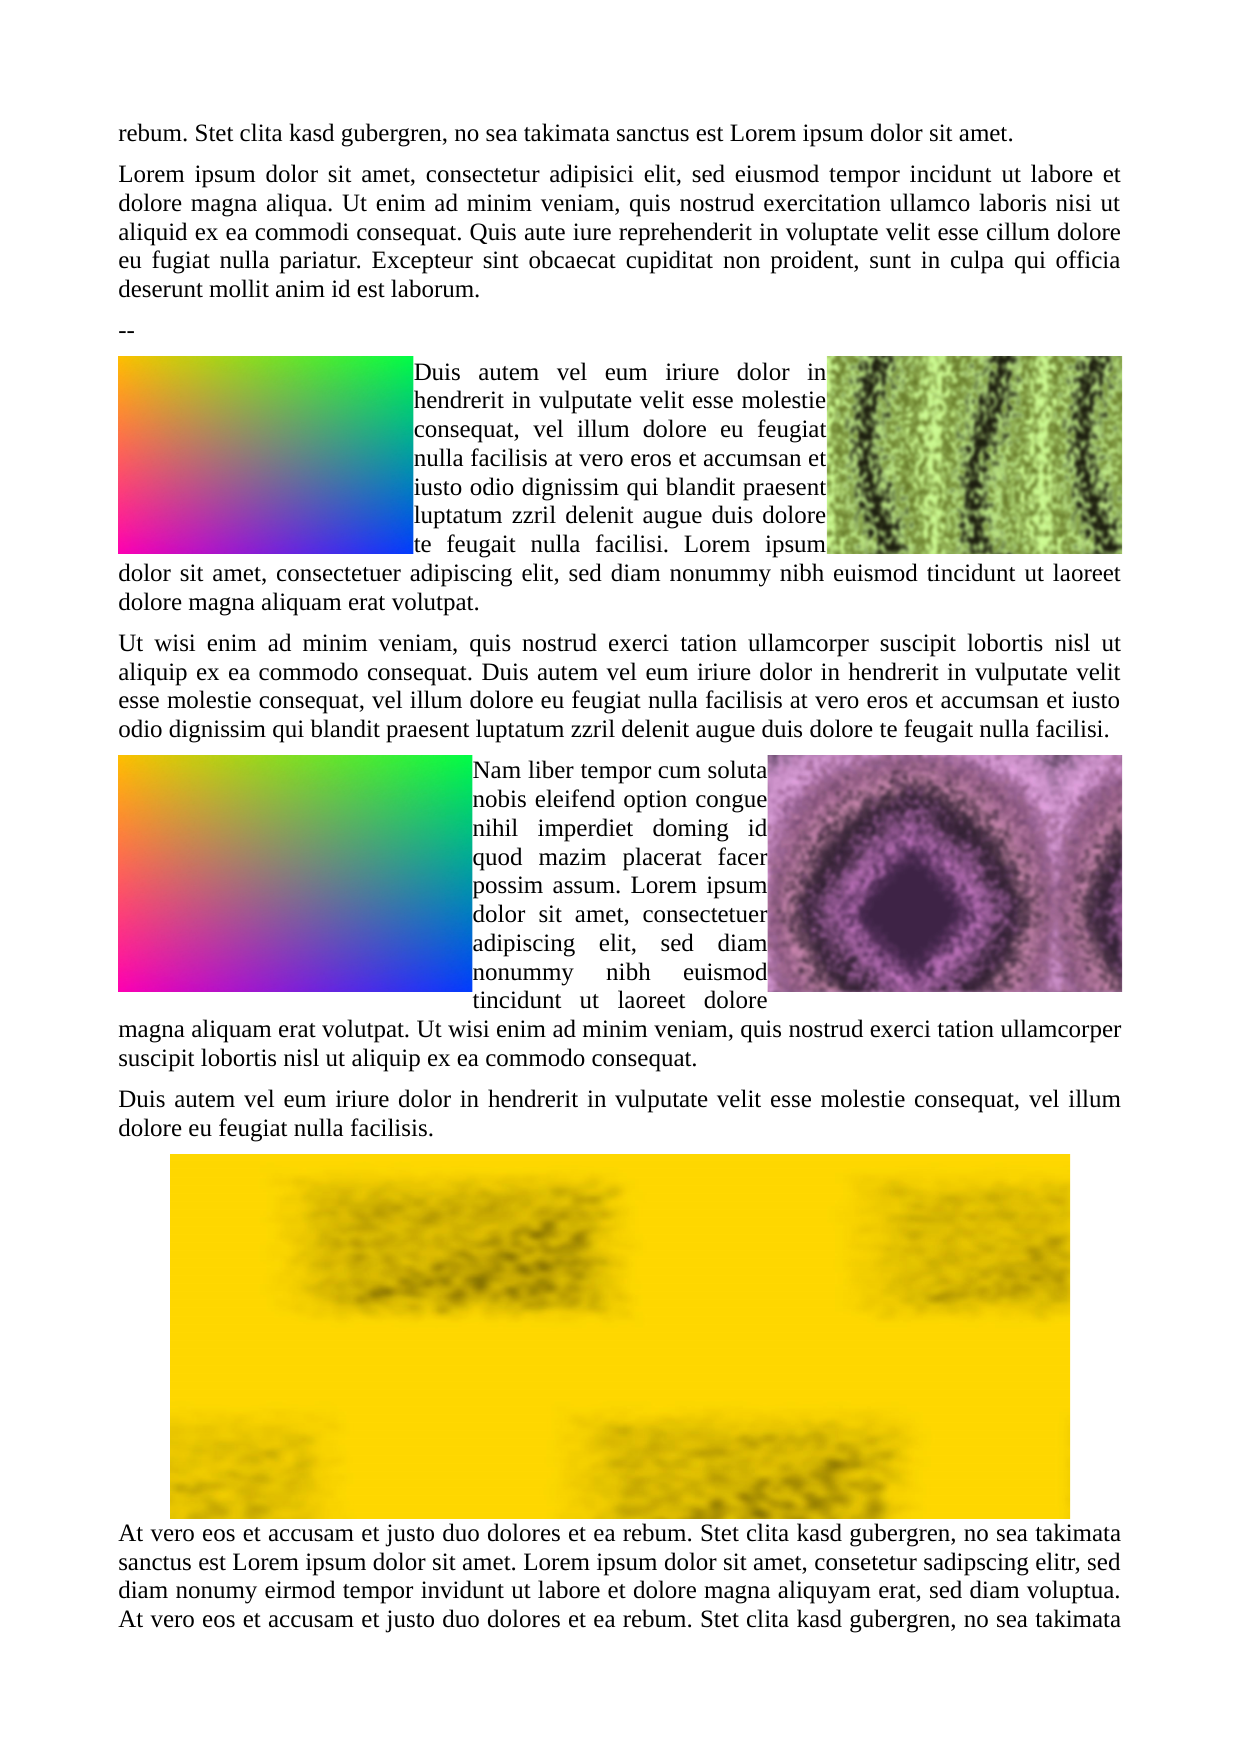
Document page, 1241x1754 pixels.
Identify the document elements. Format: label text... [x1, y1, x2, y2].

picture [118, 755, 473, 992]
text rebum. Stet clita kasd gubergren, no sea takimata sanctus est Lorem ipsum dolor sit amet. [118, 118, 1122, 147]
picture [118, 356, 414, 554]
text -- [118, 316, 1122, 344]
text Duis autem vel eum iriure dolor in hendrerit in vulputate velit esse molestie consequat, vel illum dolore eu feugiat nulla facilisis at vero eros et accumsan et iusto odio dignissim qui blandit praesent luptatum zzril delenit augue duis dolore te feugait nulla facilisi. Lorem ipsum dolor sit amet, consectetuer adipiscing elit, sed diam nonummy nibh euismod tincidunt ut laoreet dolore magna aliquam erat volutpat. [118, 357, 1122, 616]
text Lorem ipsum dolor sit amet, consectetur adipisici elit, sed eiusmod tempor incidunt ut labore et dolore magna aliqua. Ut enim ad minim veniam, quis nostrud exercitation ullamco laboris nisi ut aliquid ex ea commodi consequat. Quis aute iure reprehenderit in voluptate velit esse cillum dolore eu fugiat nulla pariatur. Excepteur sint obcaecat cupiditat non proident, sunt in culpa qui officia deserunt mollit anim id est laborum. [118, 159, 1122, 303]
picture [170, 1154, 1071, 1519]
picture [826, 356, 1123, 554]
text At vero eos et accusam et justo duo dolores et ea rebum. Stet clita kasd gubergren, no sea takimata sanctus est Lorem ipsum dolor sit amet. Lorem ipsum dolor sit amet, consetetur sadipscing elitr, sed diam nonumy eirmod tempor invidunt ut labore et dolore magna aliquyam erat, sed diam voluptua. At vero eos et accusam et justo duo dolores et ea rebum. Stet clita kasd gubergren, no sea takimata [118, 1154, 1122, 1633]
text Nam liber tempor cum soluta nobis eleifend option congue nihil imperdiet doming id quod mazim placerat facer possim assum. Lorem ipsum dolor sit amet, consectetuer adipiscing elit, sed diam nonummy nibh euismod tincidunt ut laoreet dolore magna aliquam erat volutpat. Ut wisi enim ad minim veniam, quis nostrud exerci tation ullamcorper suscipit lobortis nisl ut aliquip ex ea commodo consequat. [118, 756, 1122, 1072]
text Duis autem vel eum iriure dolor in hendrerit in vulputate velit esse molestie consequat, vel illum dolore eu feugiat nulla facilisis. [118, 1084, 1122, 1142]
picture [767, 755, 1123, 992]
text Ut wisi enim ad minim veniam, quis nostrud exerci tation ullamcorper suscipit lobortis nisl ut aliquip ex ea commodo consequat. Duis autem vel eum iriure dolor in hendrerit in vulputate velit esse molestie consequat, vel illum dolore eu feugiat nulla facilisis at vero eros et accumsan et iusto odio dignissim qui blandit praesent luptatum zzril delenit augue duis dolore te feugait nulla facilisi. [118, 628, 1122, 743]
